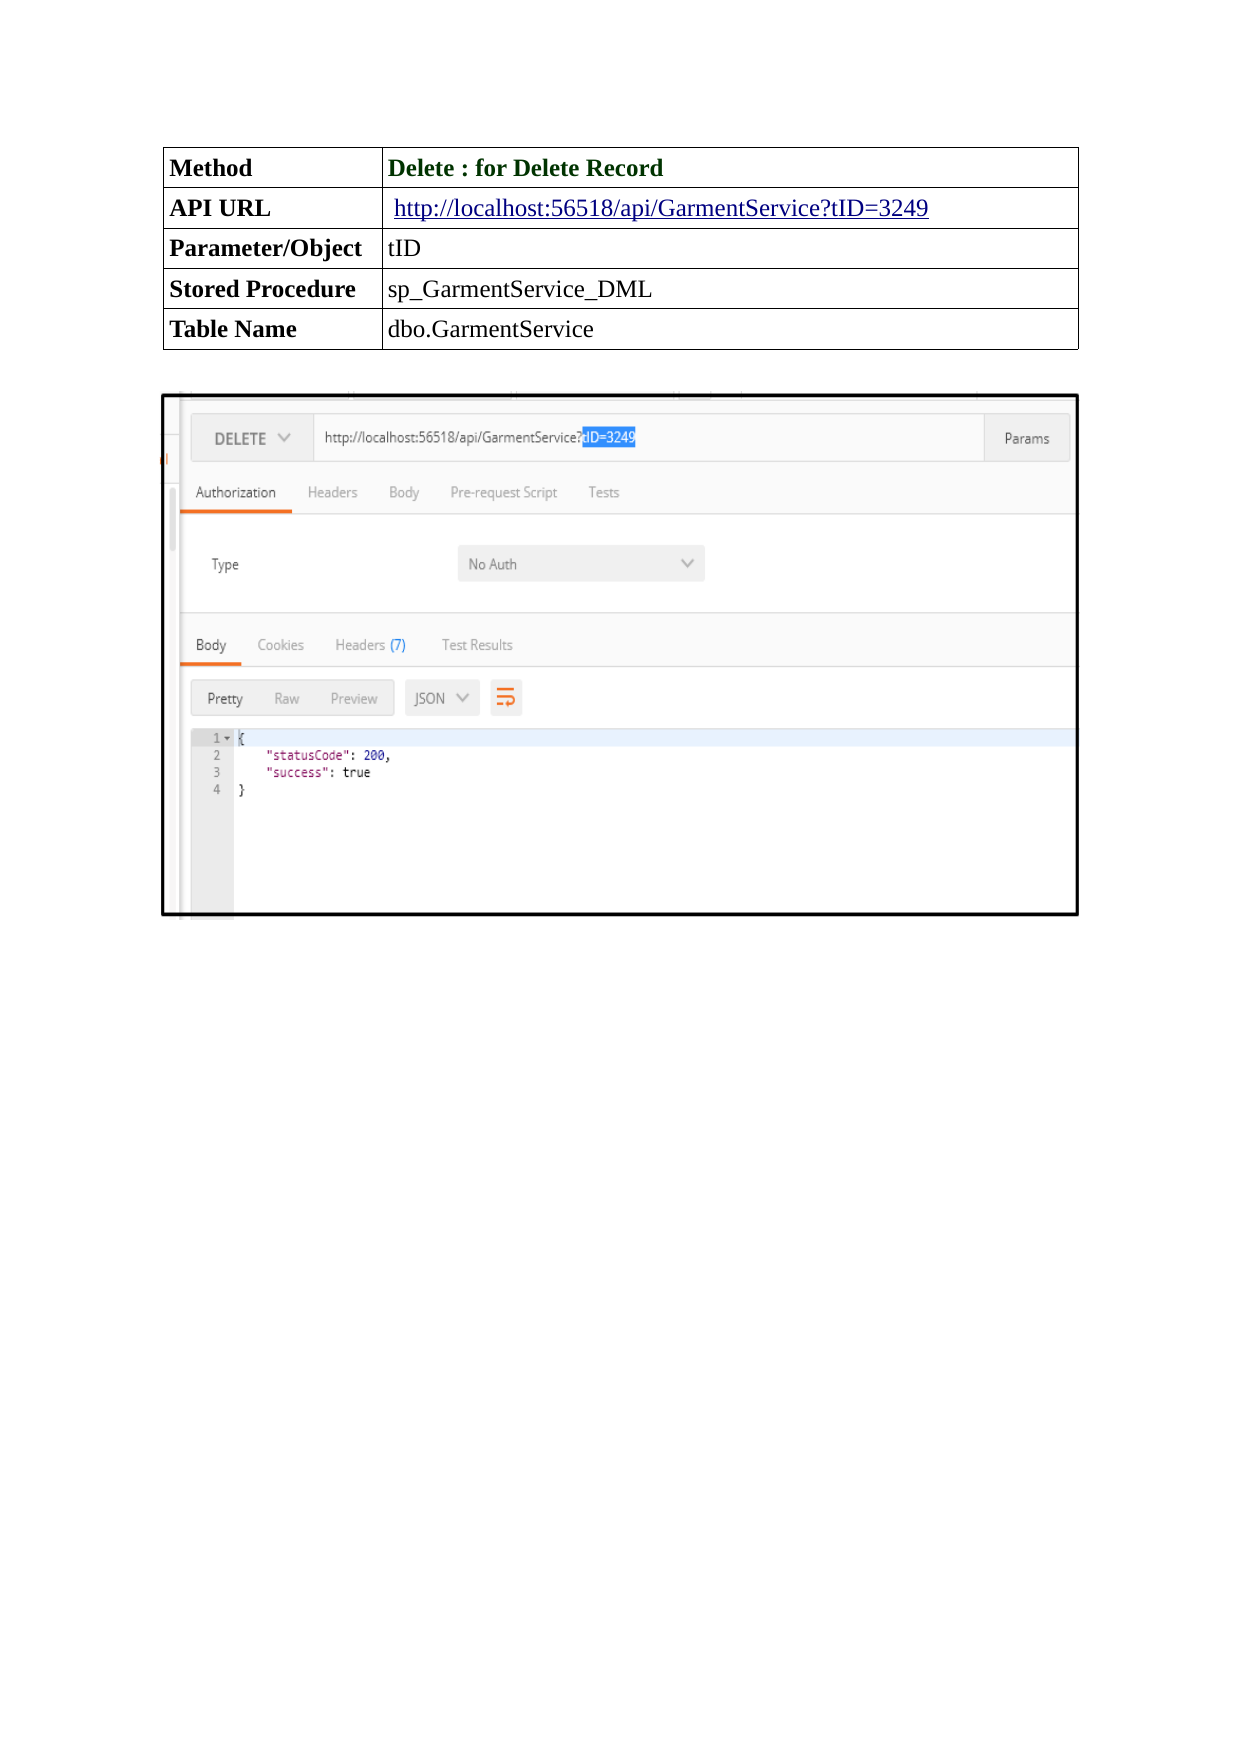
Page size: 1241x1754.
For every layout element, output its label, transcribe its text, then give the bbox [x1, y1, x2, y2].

picture [159, 391, 1080, 920]
table_cell API URL [164, 188, 382, 227]
table_cell sp_GarmentService_DML [383, 269, 1078, 308]
table_cell Table Name [164, 309, 382, 348]
table_header Method [164, 148, 382, 187]
table_cell tID [383, 229, 1078, 268]
table_cell Stored Procedure [164, 269, 382, 308]
table_cell dbo.GarmentService [383, 309, 1078, 348]
table_cell Parameter/Object [164, 229, 382, 268]
table_header Delete : for Delete Record [383, 148, 1078, 187]
table_cell http://localhost:56518/api/GarmentService?tID=3249 [383, 188, 1078, 227]
